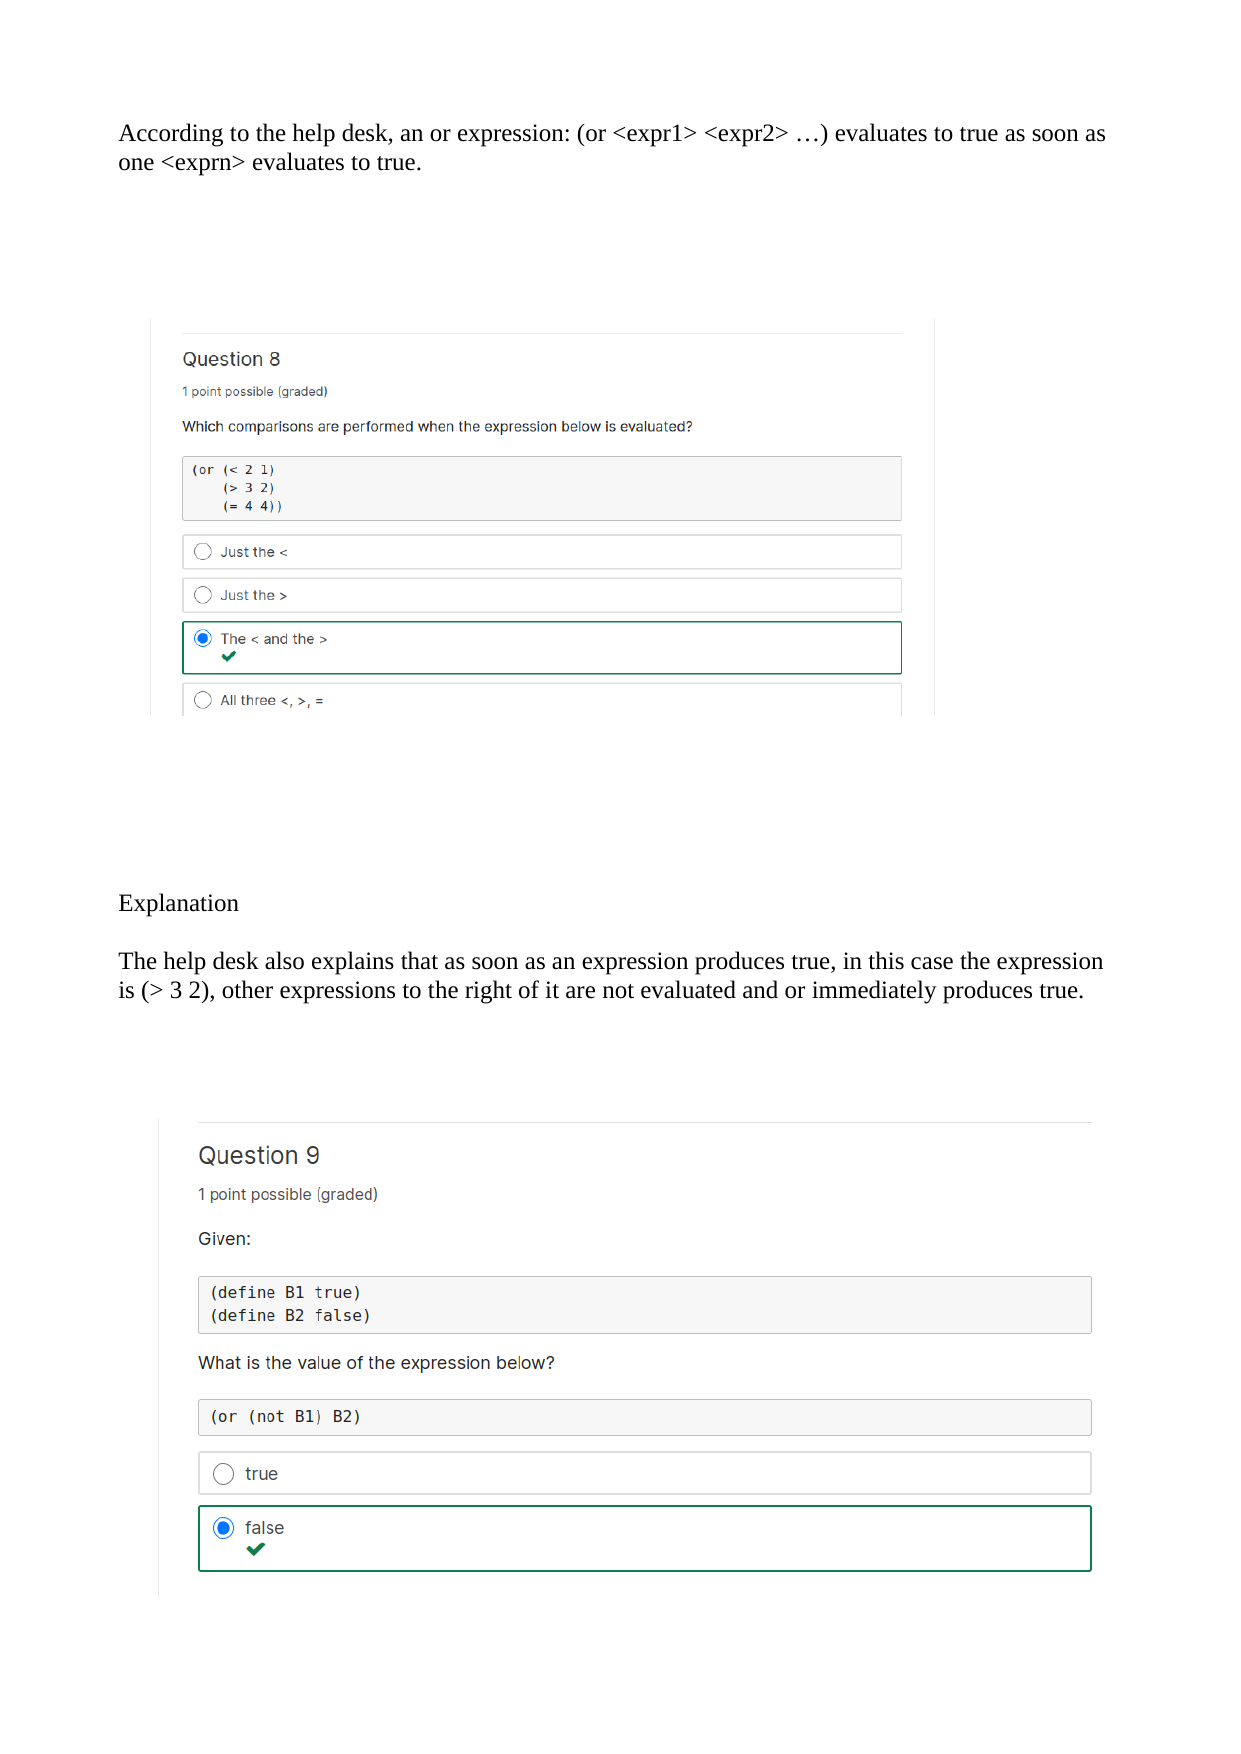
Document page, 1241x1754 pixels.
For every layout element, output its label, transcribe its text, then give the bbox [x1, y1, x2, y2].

picture [118, 1118, 1123, 1597]
picture [118, 319, 1123, 716]
text Explanation [118, 888, 1122, 917]
text The help desk also explains that as soon as an expression produces true, in this case the expression is (> 3 2), other expressions to the right of it are not evaluated and or immediately produces true. [118, 946, 1122, 1003]
text According to the help desk, an or expression: (or <expr1> <expr2> …) evaluates to true as soon as one <exprn> evaluates to true. [118, 118, 1122, 176]
